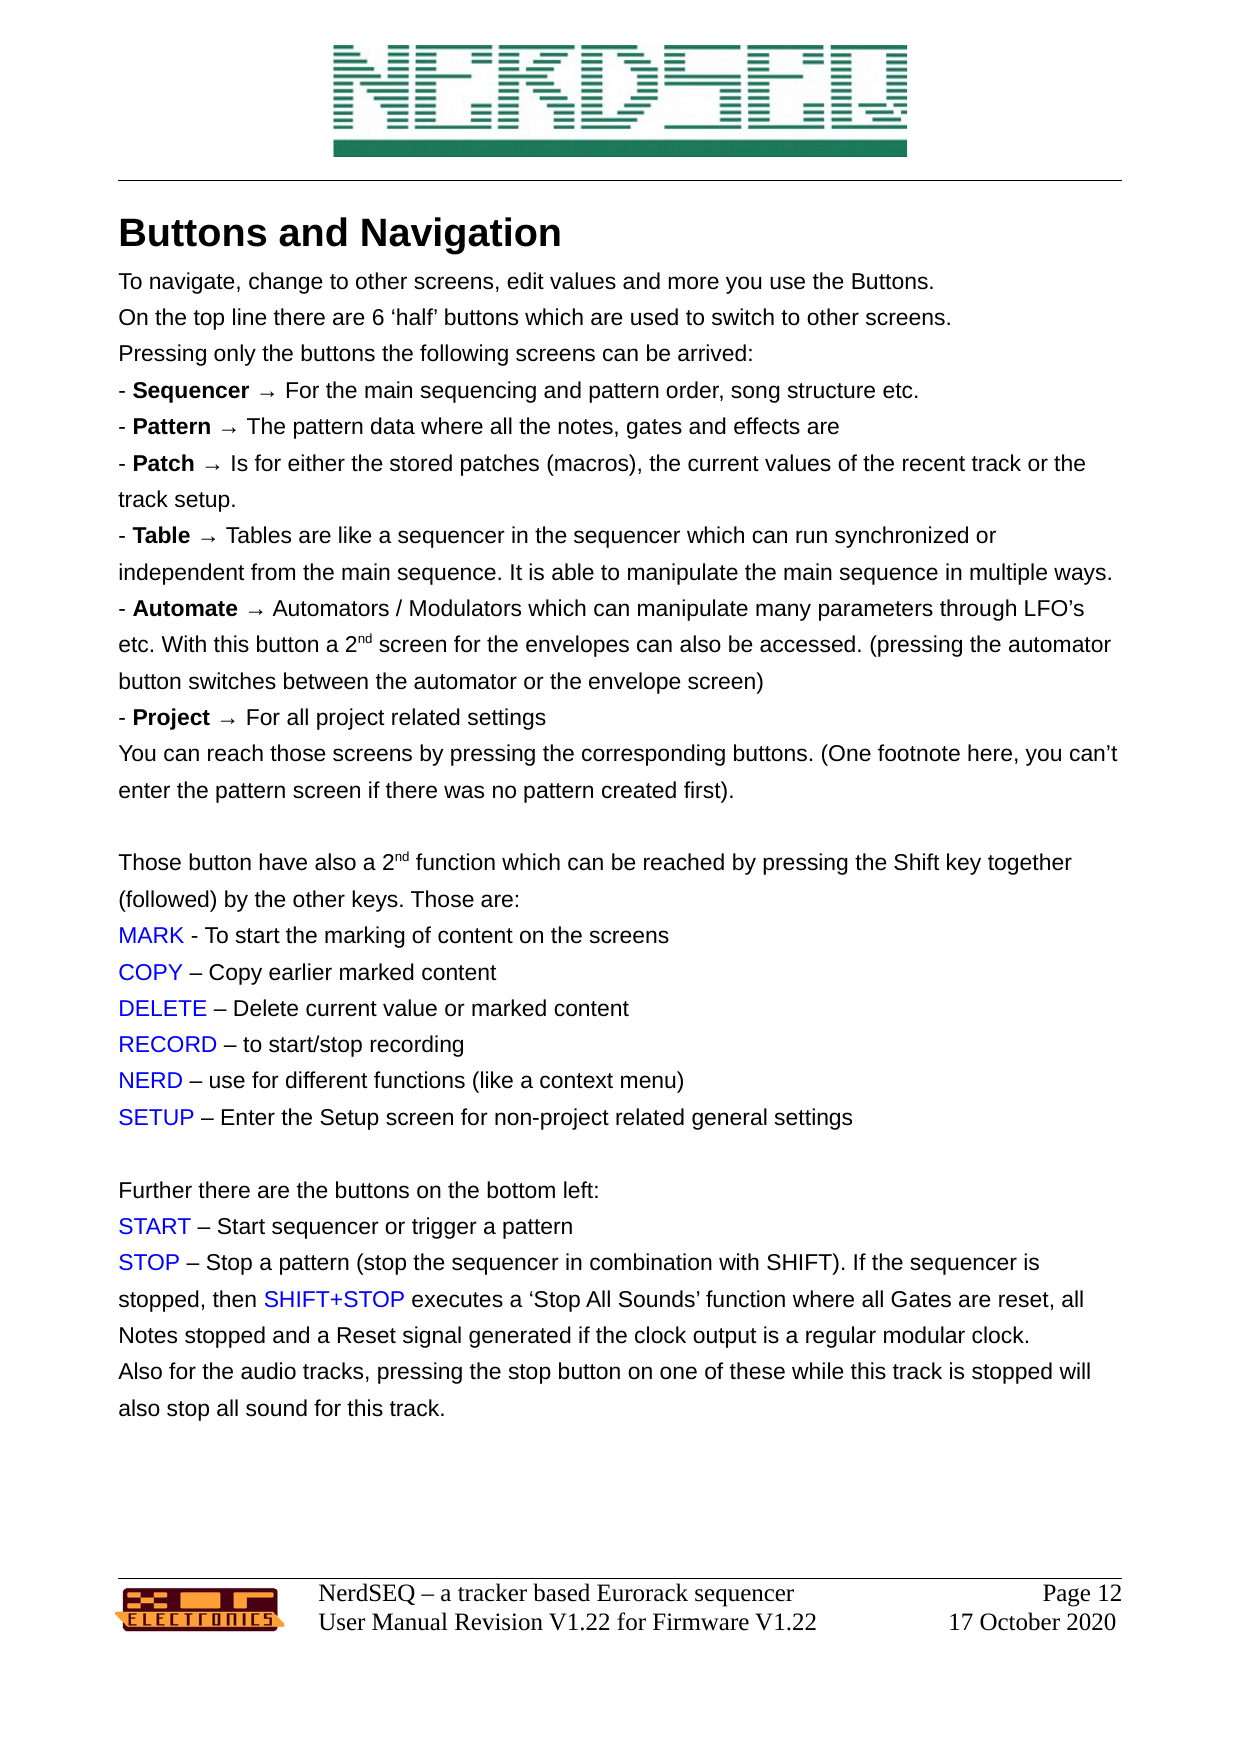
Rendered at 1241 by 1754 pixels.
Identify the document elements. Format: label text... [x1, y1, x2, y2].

text Also for the audio tracks, pressing the stop button on one of these while this track is stopped will also stop all sound for this track. [118, 1358, 1122, 1421]
text DELETE – Delete current value or marked content [118, 995, 1122, 1021]
text - Table → Tables are like a sequencer in the sequencer which can run synchronized or independent from the main sequence. It is able to manipulate the main sequence in multiple ways. [118, 522, 1122, 585]
text COPY – Copy earlier marked content [118, 958, 1122, 985]
text - Pattern → The pattern data where all the notes, gates and effects are [118, 413, 1122, 439]
text MARK - To start the marking of content on the screens [118, 922, 1122, 948]
picture [333, 45, 908, 157]
text Pressing only the buttons the following screens can be arrived: [118, 340, 1122, 367]
text - Sequencer → For the main sequencing and pattern order, song structure etc. [118, 377, 1122, 403]
text On the top line there are 6 ‘half’ buttons which are used to switch to other screens. [118, 304, 1122, 330]
text Further there are the buttons on the bottom left: [118, 1177, 1122, 1203]
picture [115, 1584, 285, 1634]
text To navigate, change to other screens, edit values and more you use the Buttons. [118, 268, 1122, 294]
text Those button have also a 2nd function which can be reached by pressing the Shift key together (followed) by the other keys. Those are: [118, 849, 1122, 912]
text RECORD – to start/stop recording [118, 1031, 1122, 1057]
text - Automate → Automators / Modulators which can manipulate many parameters through LFO’s etc. With this button a 2nd screen for the envelopes can also be accessed. (pressing the automator button switches between the automator or the envelope screen) [118, 595, 1122, 694]
text START – Start sequencer or trigger a pattern [118, 1213, 1122, 1239]
text STOP – Stop a pattern (stop the sequencer in combination with SHIFT). If the sequencer is stopped, then SHIFT+STOP executes a ‘Stop All Sounds’ function where all Gates are reset, all Notes stopped and a Reset signal generated if the clock output is a regular modular clock. [118, 1249, 1122, 1348]
subtitle Buttons and Navigation [118, 209, 1122, 255]
text You can reach those screens by pressing the corresponding buttons. (One footnote here, you can’t enter the pattern screen if there was no pattern created first). [118, 740, 1122, 803]
text NERD – use for different functions (like a context menu) [118, 1067, 1122, 1094]
text - Patch → Is for either the stored patches (macros), the current values of the recent track or the track setup. [118, 449, 1122, 512]
text - Project → For all project related settings [118, 704, 1122, 730]
text SETUP – Enter the Setup screen for non-project related general settings [118, 1104, 1122, 1130]
